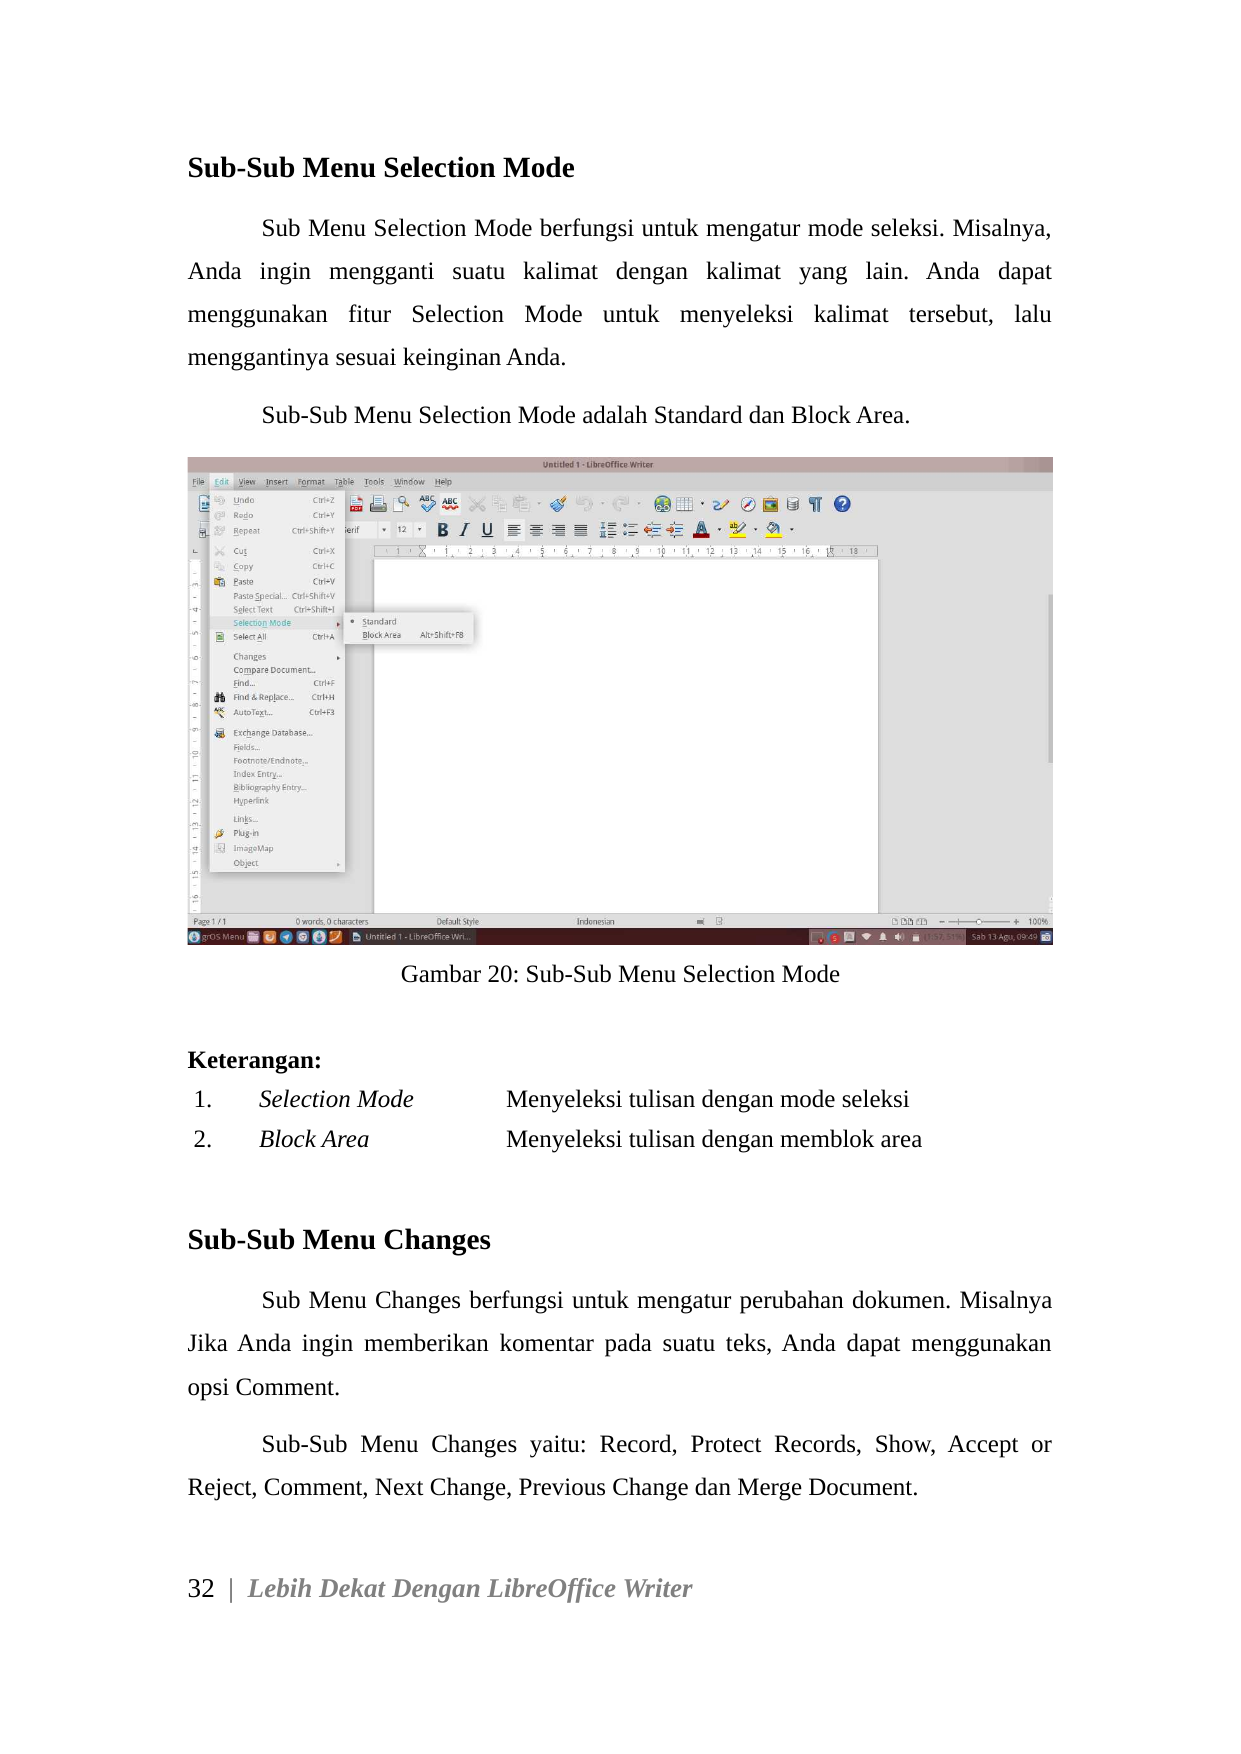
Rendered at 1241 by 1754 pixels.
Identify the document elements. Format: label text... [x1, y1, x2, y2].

picture [187, 457, 1053, 945]
table_header Menyeleksi tulisan dengan mode seleksi [500, 1078, 1012, 1118]
table_header Selection Mode [253, 1078, 500, 1118]
text Sub-Sub Menu Changes yaitu: Record, Protect Records, Show, Accept or Reject, Comment, Next Change, Previous Change dan Merge Document. [187, 1429, 1053, 1501]
text Sub-Sub Menu Selection Mode adalah Standard dan Block Area. [187, 400, 1053, 429]
subtitle Sub-Sub Menu Selection Mode [187, 150, 1053, 184]
text Keterangan: [187, 1045, 1053, 1074]
text Gambar 20: Sub-Sub Menu Selection Mode [187, 945, 1053, 988]
table_header 1. [188, 1078, 253, 1118]
subtitle Sub-Sub Menu Changes [187, 1222, 1053, 1256]
table_cell 2. [188, 1118, 253, 1158]
text Sub Menu Selection Mode berfungsi untuk mengatur mode seleksi. Misalnya, Anda ingin mengganti suatu kalimat dengan kalimat yang lain. Anda dapat menggunakan fitur Selection Mode untuk menyeleksi kalimat tersebut, lalu menggantinya sesuai keinginan Anda. [187, 213, 1053, 371]
text Sub Menu Changes berfungsi untuk mengatur perubahan dokumen. Misalnya Jika Anda ingin memberikan komentar pada suatu teks, Anda dapat menggunakan opsi Comment. [187, 1285, 1053, 1400]
table_cell Menyeleksi tulisan dengan memblok area [500, 1118, 1012, 1158]
table_cell Block Area [253, 1118, 500, 1158]
